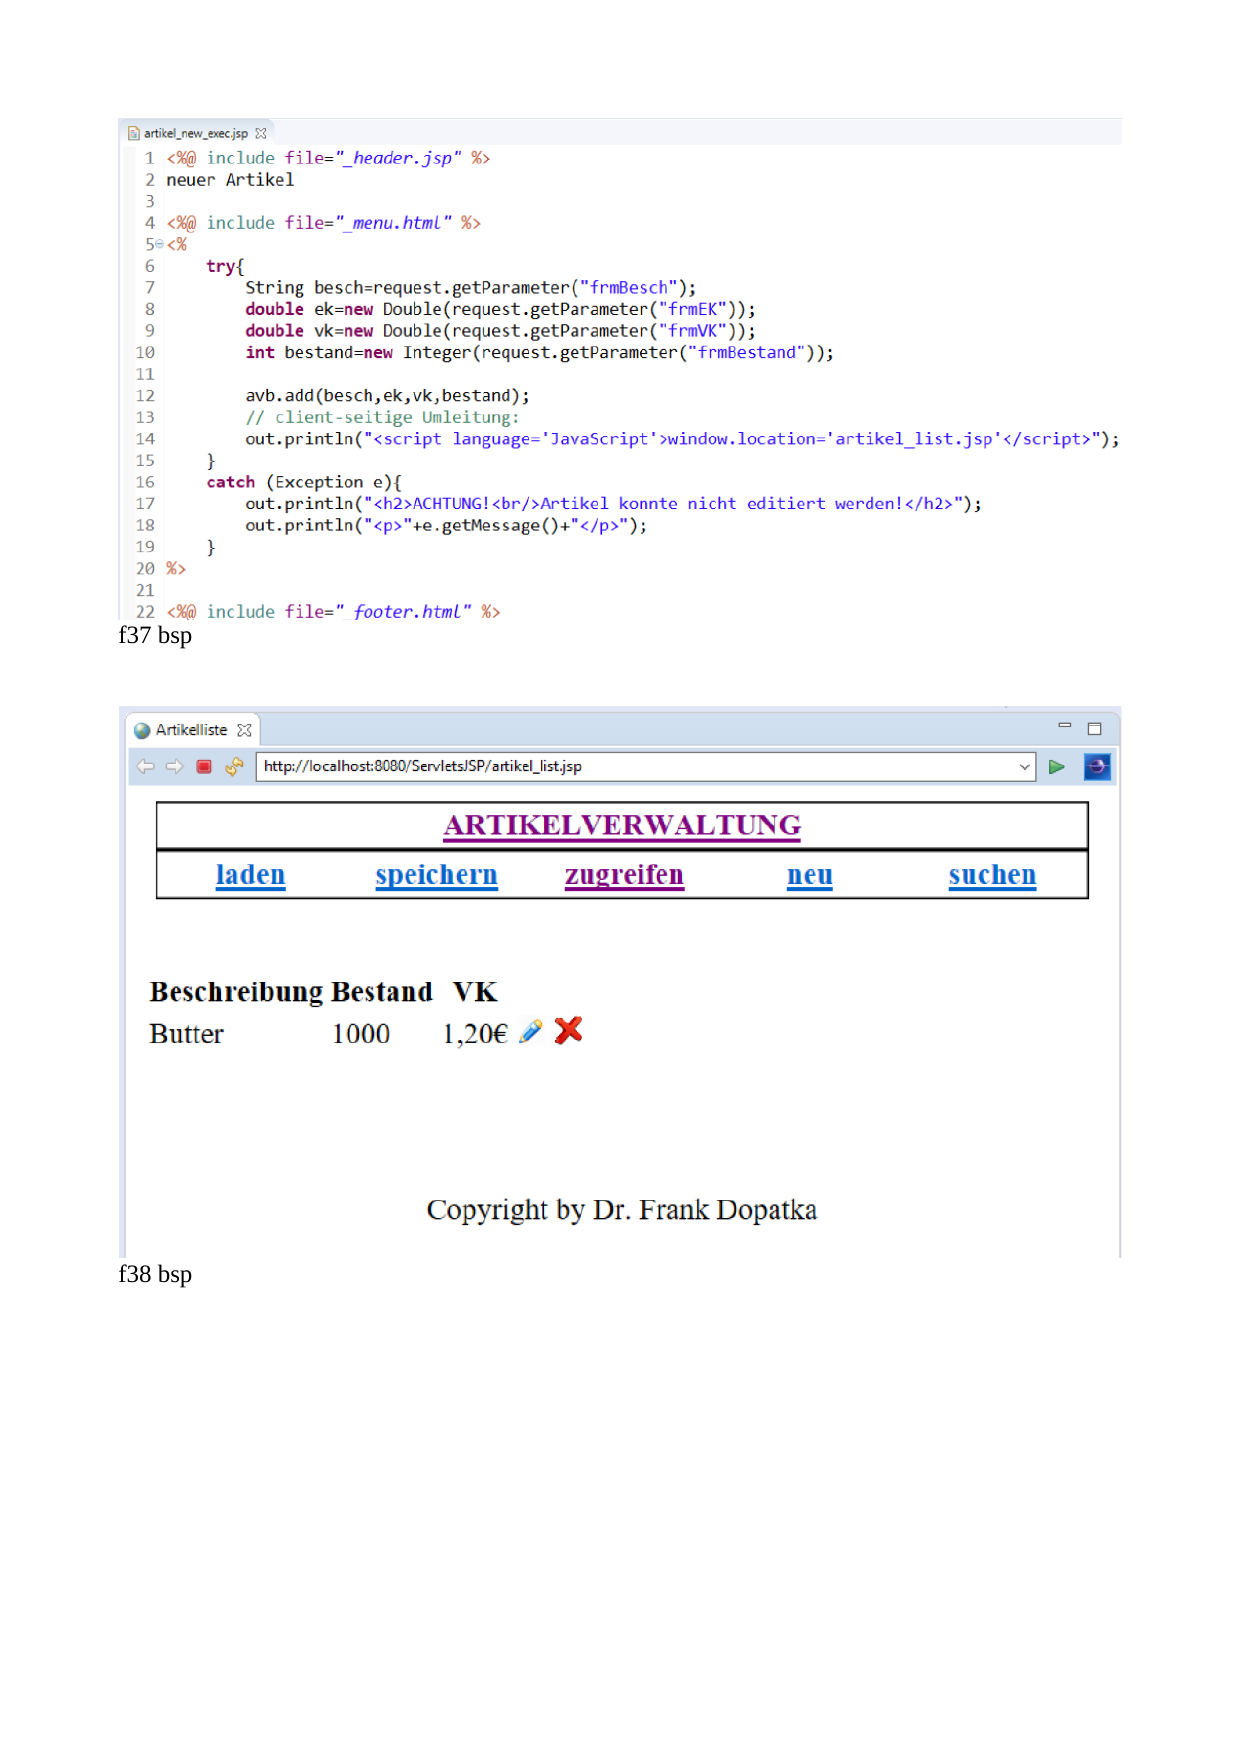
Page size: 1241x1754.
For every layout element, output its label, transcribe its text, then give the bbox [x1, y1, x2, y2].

text f38 bsp [118, 1260, 1122, 1288]
text f37 bsp [118, 620, 1122, 649]
picture [118, 118, 1122, 620]
picture [118, 706, 1122, 1260]
